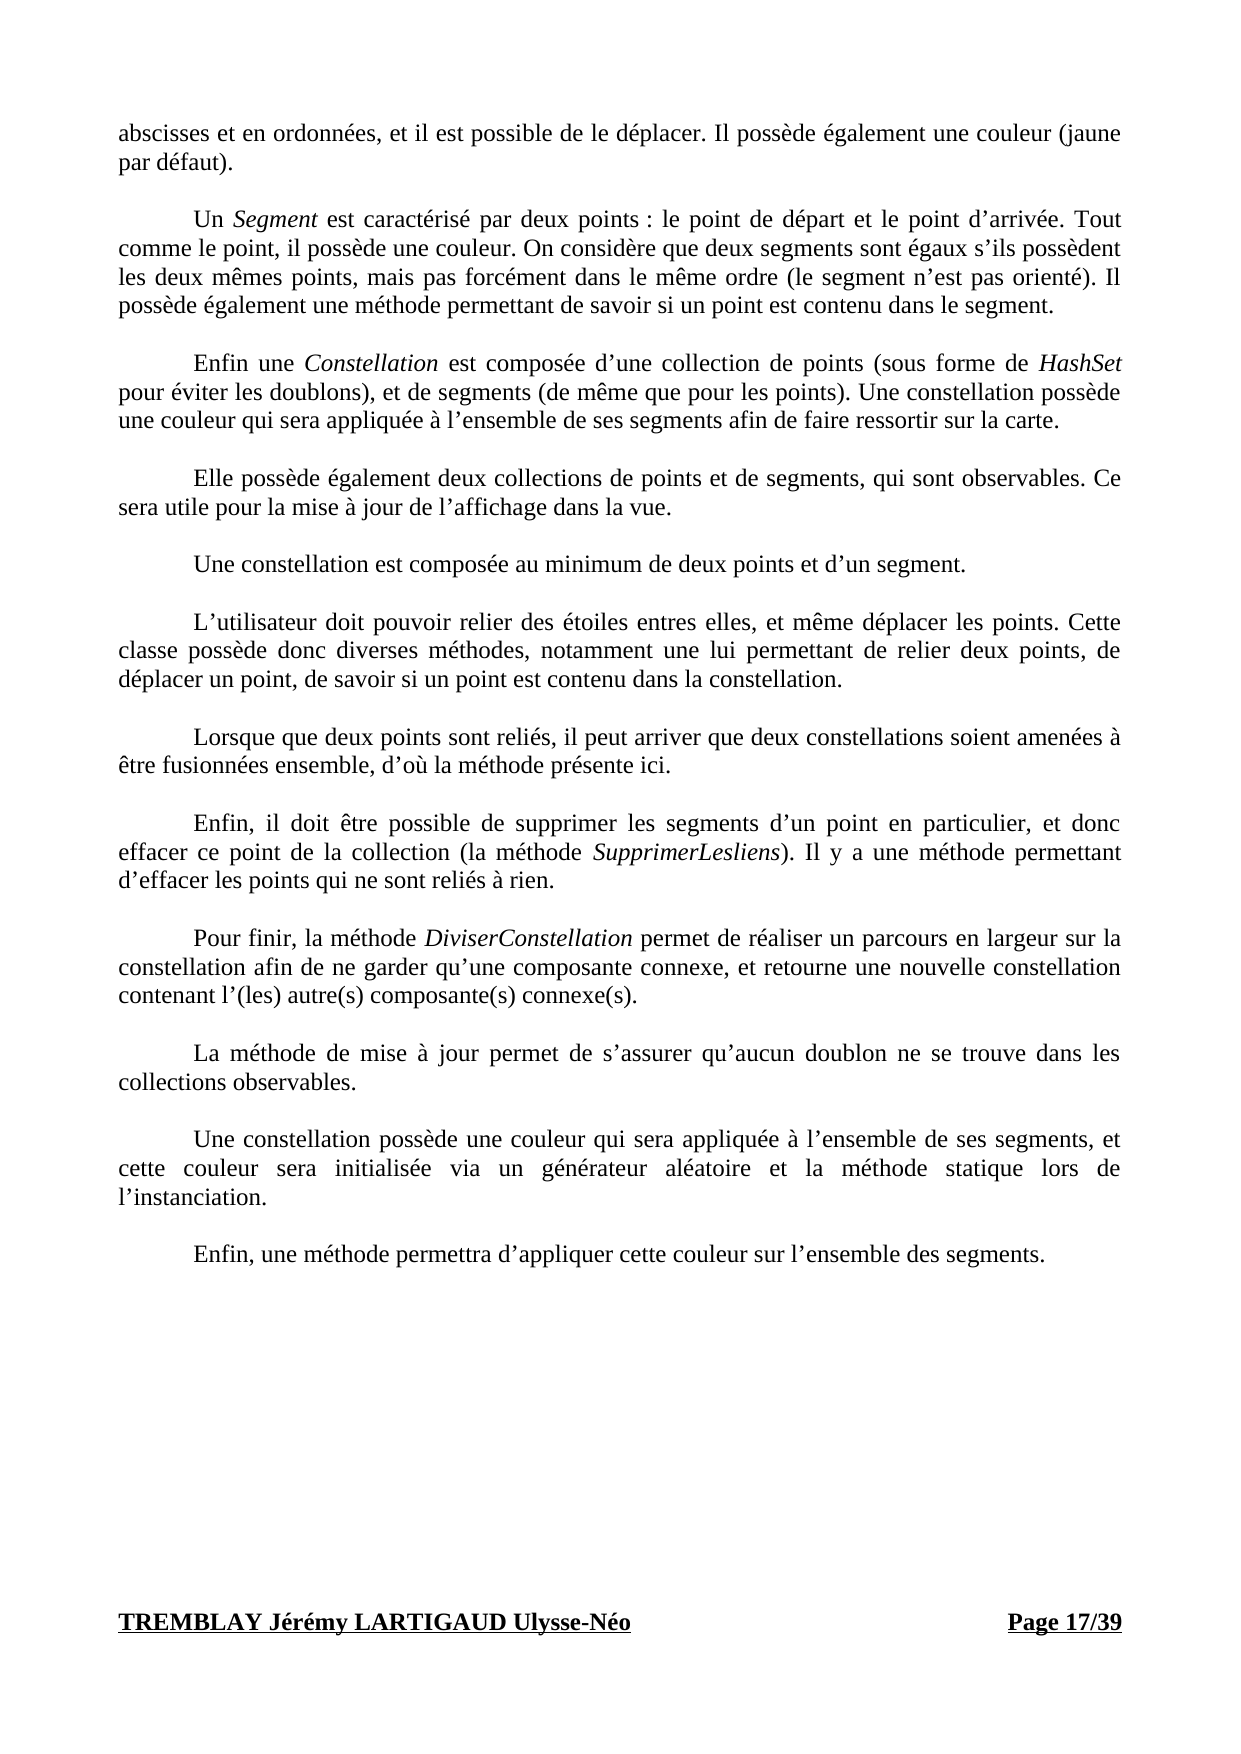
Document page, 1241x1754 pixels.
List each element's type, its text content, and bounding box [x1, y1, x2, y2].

text Enfin, il doit être possible de supprimer les segments d’un point en particulier, et donc effacer ce point de la collection (la méthode SupprimerLesliens). Il y a une méthode permettant d’effacer les points qui ne sont reliés à rien. [118, 808, 1122, 894]
text Pour finir, la méthode DiviserConstellation permet de réaliser un parcours en largeur sur la constellation afin de ne garder qu’une composante connexe, et retourne une nouvelle constellation contenant l’(les) autre(s) composante(s) connexe(s). [118, 923, 1122, 1009]
text Une constellation est composée au minimum de deux points et d’un segment. [118, 549, 1122, 578]
text Enfin, une méthode permettra d’appliquer cette couleur sur l’ensemble des segments. [118, 1239, 1122, 1268]
text Enfin une Constellation est composée d’une collection de points (sous forme de HashSet pour éviter les doublons), et de segments (de même que pour les points). Une constellation possède une couleur qui sera appliquée à l’ensemble de ses segments afin de faire ressortir sur la carte. [118, 348, 1122, 434]
text La méthode de mise à jour permet de s’assurer qu’aucun doublon ne se trouve dans les collections observables. [118, 1038, 1122, 1096]
text Elle possède également deux collections de points et de segments, qui sont observables. Ce sera utile pour la mise à jour de l’affichage dans la vue. [118, 463, 1122, 521]
text L’utilisateur doit pouvoir relier des étoiles entres elles, et même déplacer les points. Cette classe possède donc diverses méthodes, notamment une lui permettant de relier deux points, de déplacer un point, de savoir si un point est contenu dans la constellation. [118, 607, 1122, 693]
text Lorsque que deux points sont reliés, il peut arriver que deux constellations soient amenées à être fusionnées ensemble, d’où la méthode présente ici. [118, 722, 1122, 779]
text Un Segment est caractérisé par deux points : le point de départ et le point d’arrivée. Tout comme le point, il possède une couleur. On considère que deux segments sont égaux s’ils possèdent les deux mêmes points, mais pas forcément dans le même ordre (le segment n’est pas orienté). Il possède également une méthode permettant de savoir si un point est contenu dans le segment. [118, 204, 1122, 319]
text abscisses et en ordonnées, et il est possible de le déplacer. Il possède également une couleur (jaune par défaut). [118, 118, 1122, 176]
text Une constellation possède une couleur qui sera appliquée à l’ensemble de ses segments, et cette couleur sera initialisée via un générateur aléatoire et la méthode statique lors de l’instanciation. [118, 1124, 1122, 1211]
